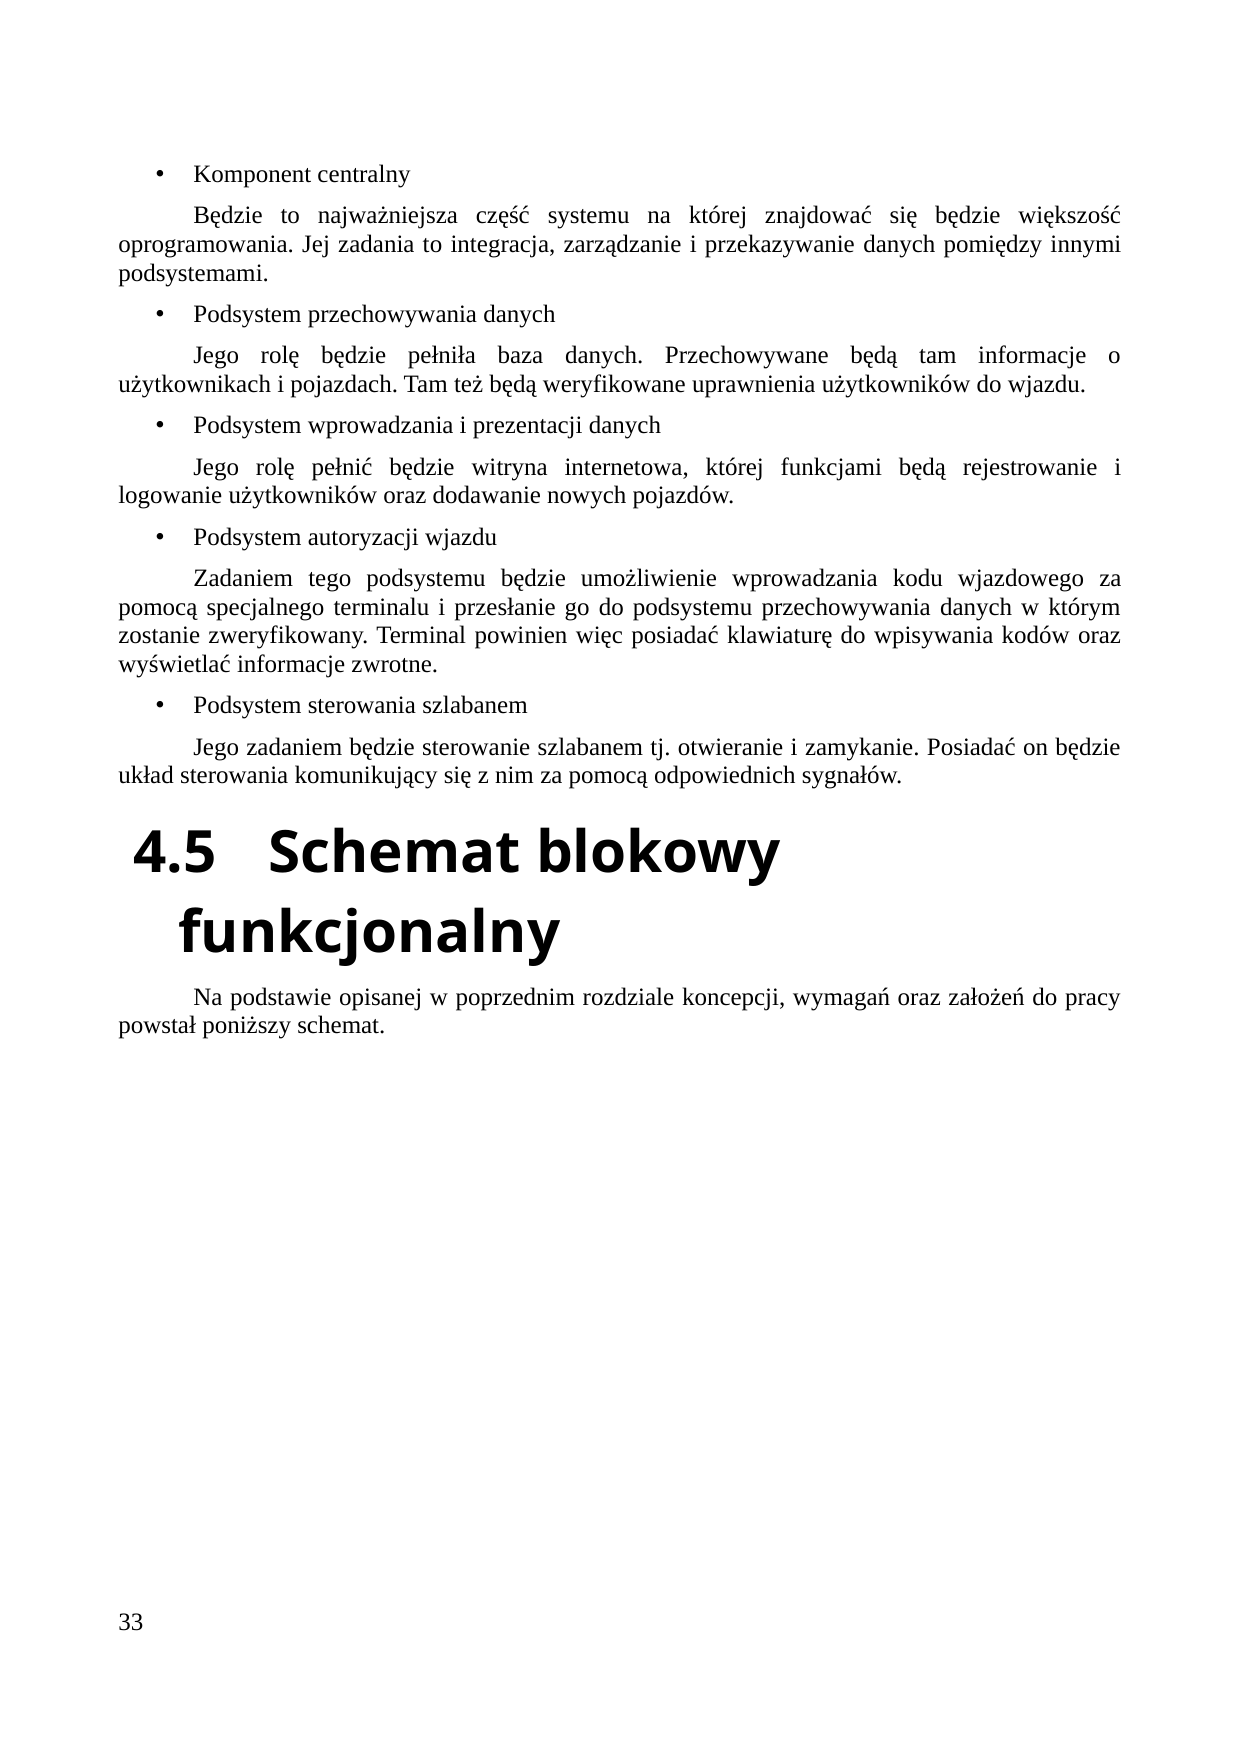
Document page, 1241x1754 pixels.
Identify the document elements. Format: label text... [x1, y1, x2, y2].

text Jego rolę pełnić będzie witryna internetowa, której funkcjami będą rejestrowanie i logowanie użytkowników oraz dodawanie nowych pojazdów. [118, 452, 1122, 509]
text Będzie to najważniejsza część systemu na której znajdować się będzie większość oprogramowania. Jej zadania to integracja, zarządzanie i przekazywanie danych pomiędzy innymi podsystemami. [118, 201, 1122, 287]
text Jego zadaniem będzie sterowanie szlabanem tj. otwieranie i zamykanie. Posiadać on będzie układ sterowania komunikujący się z nim za pomocą odpowiednich sygnałów. [118, 732, 1122, 789]
text Na podstawie opisanej w poprzednim rozdziale koncepcji, wymagań oraz założeń do pracy powstał poniższy schemat. [118, 982, 1122, 1039]
list Podsystem autoryzacji wjazdu [156, 522, 1122, 551]
list Podsystem przechowywania danych [156, 299, 1122, 328]
text Zadaniem tego podsystemu będzie umożliwienie wprowadzania kodu wjazdowego za pomocą specjalnego terminalu i przesłanie go do podsystemu przechowywania danych w którym zostanie zweryfikowany. Terminal powinien więc posiadać klawiaturę do wpisywania kodów oraz wyświetlać informacje zwrotne. [118, 563, 1122, 678]
list Komponent centralny [156, 159, 1122, 188]
subtitle Schemat blokowy funkcjonalny [118, 810, 1122, 969]
text Jego rolę będzie pełniła baza danych. Przechowywane będą tam informacje o użytkownikach i pojazdach. Tam też będą weryfikowane uprawnienia użytkowników do wjazdu. [118, 341, 1122, 398]
list Podsystem sterowania szlabanem [156, 691, 1122, 719]
list Podsystem wprowadzania i prezentacji danych [156, 411, 1122, 439]
